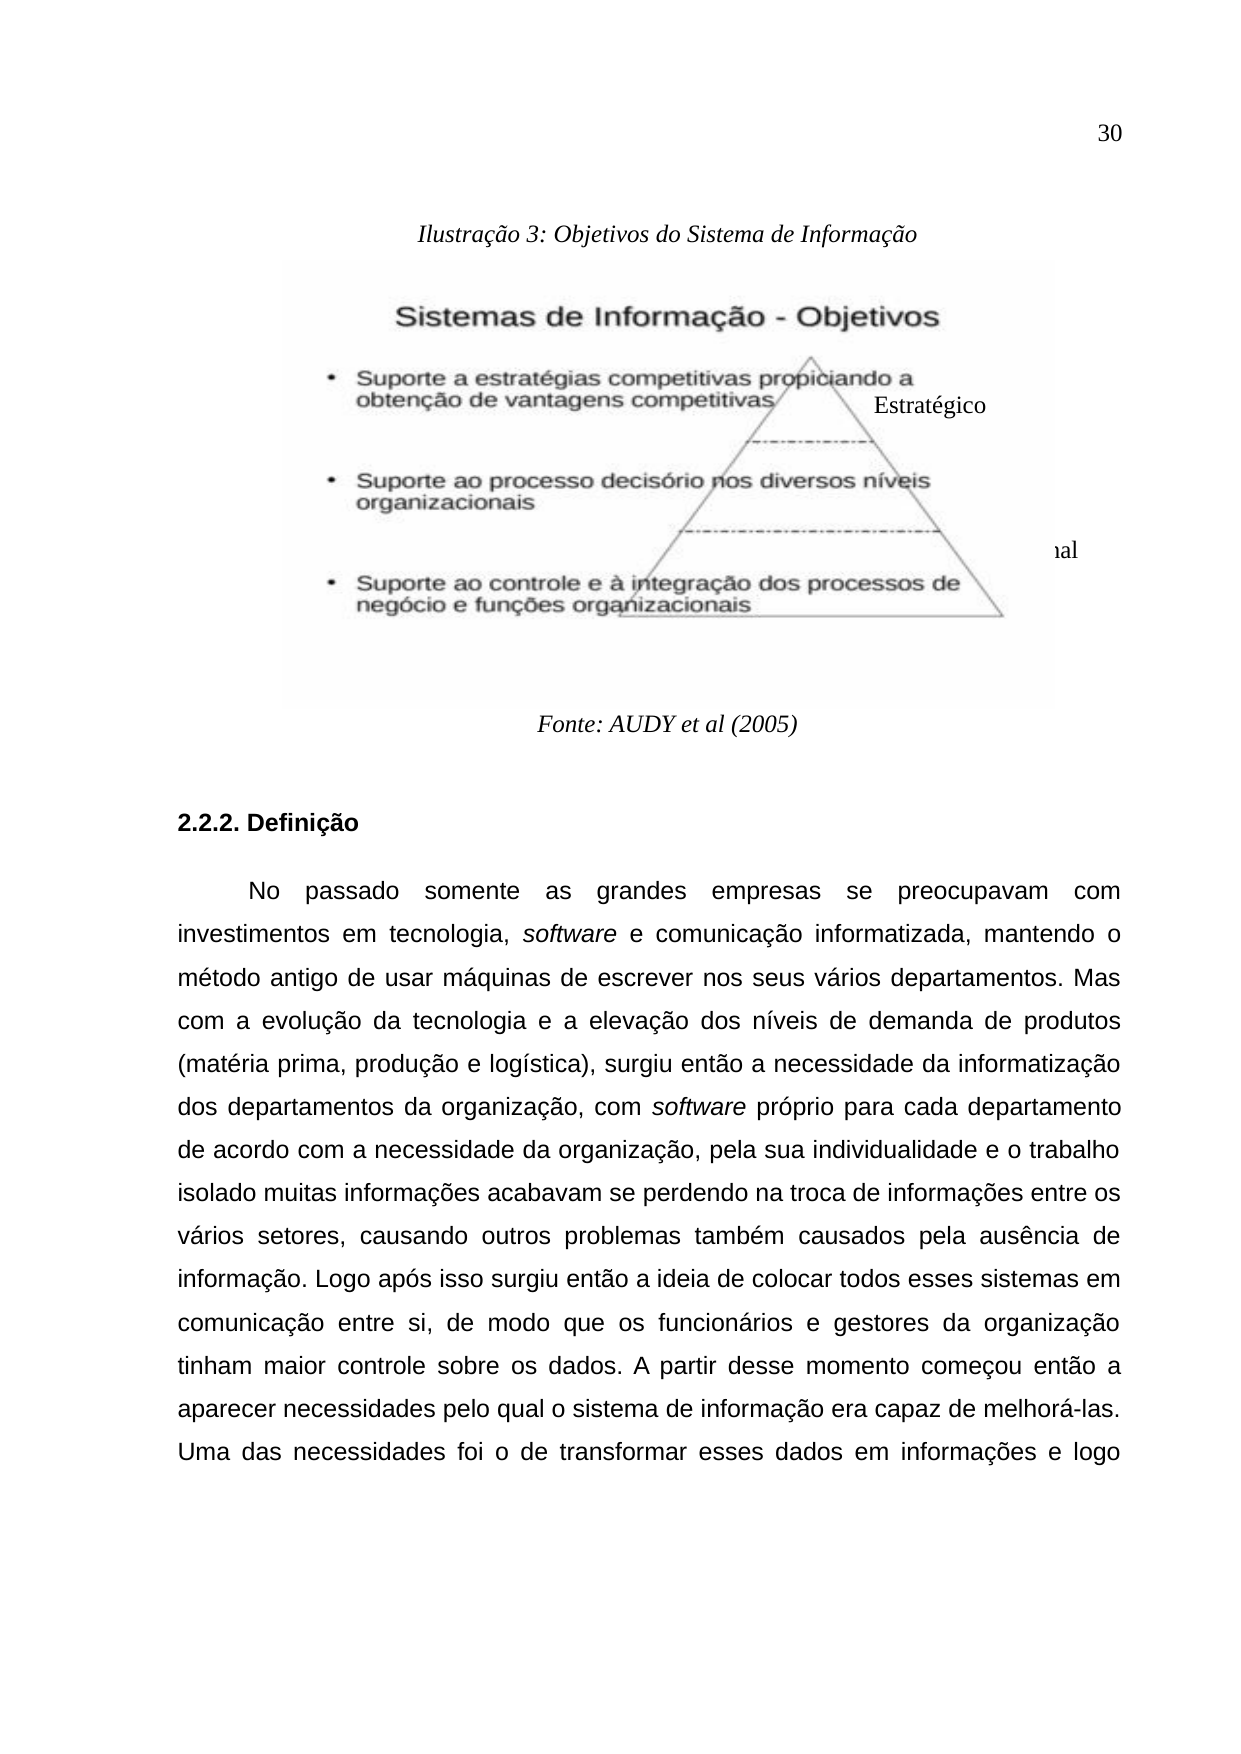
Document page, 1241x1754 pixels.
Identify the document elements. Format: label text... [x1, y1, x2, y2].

picture [282, 260, 1055, 709]
subtitle 2.2.2. Definição [177, 808, 1122, 837]
text No passado somente as grandes empresas se preocupavam com investimentos em tecnologia, software e comunicação informatizada, mantendo o método antigo de usar máquinas de escrever nos seus vários departamentos. Mas com a evolução da tecnologia e a elevação dos níveis de demanda de produtos (matéria prima, produção e logística), surgiu então a necessidade da informatização dos departamentos da organização, com software próprio para cada departamento de acordo com a necessidade da organização, pela sua individualidade e o trabalho isolado muitas informações acabavam se perdendo na troca de informações entre os vários setores, causando outros problemas também causados pela ausência de informação. Logo após isso surgiu então a ideia de colocar todos esses sistemas em comunicação entre si, de modo que os funcionários e gestores da organização tinham maior controle sobre os dados. A partir desse momento começou então a aparecer necessidades pelo qual o sistema de informação era capaz de melhorá-las. Uma das necessidades foi o de transformar esses dados em informações e logo [177, 876, 1122, 1466]
text Ilustração 3: Objetivos do Sistema de Informação [248, 219, 1089, 260]
text Fonte: AUDY et al (2005) [288, 709, 1049, 738]
